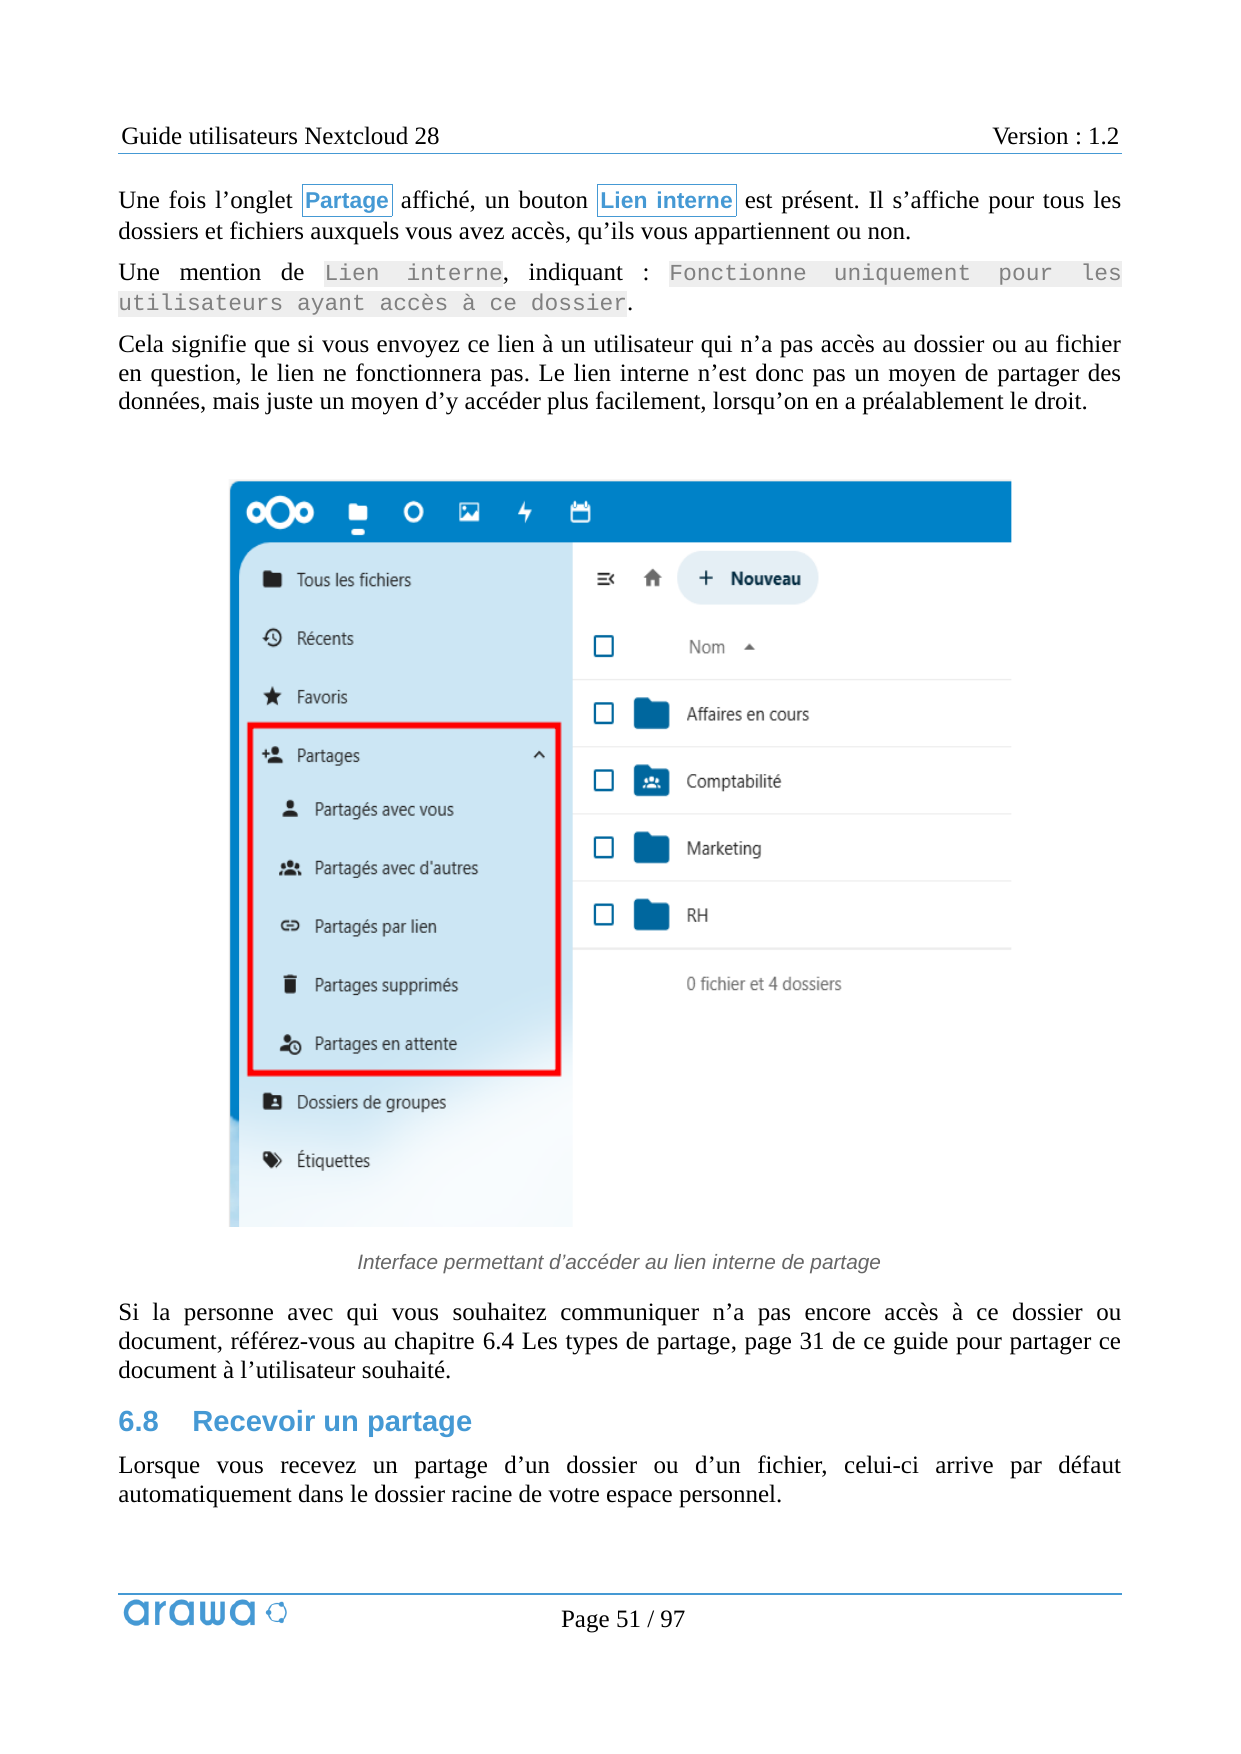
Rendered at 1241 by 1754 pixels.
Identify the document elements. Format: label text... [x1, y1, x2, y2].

picture [404, 501, 423, 522]
picture [571, 501, 590, 522]
picture [121, 1597, 290, 1628]
picture [349, 504, 367, 520]
text Une fois l’onglet Partage affiché, un bouton Lien interne est présent. Il s’affiche pour tous les dossiers et fichiers auxquels vous avez accès, qu’ils vous appartiennent ou non. [118, 184, 1122, 245]
text Cela signifie que si vous envoyez ce lien à un utilisateur qui n’a pas accès au dossier ou au fichier en question, le lien ne fonctionnera pas. Le lien interne n’est donc pas un moyen de partager des données, mais juste un moyen d’y accéder plus facilement, lorsqu’on en a préalablement le droit. [118, 329, 1122, 415]
text Si la personne avec qui vous souhaitez communiquer n’a pas encore accès à ce dossier ou document, référez-vous au chapitre 6.4 Les types de partage, page 31 de ce guide pour partager ce document à l’utilisateur souhaité. [118, 1297, 1122, 1384]
picture [460, 502, 479, 521]
picture [247, 496, 314, 529]
subtitle Recevoir un partage [118, 1404, 1122, 1438]
text Une mention de Lien interne, indiquant : Fonctionne uniquement pour les utilisateurs ayant accès à ce dossier. [118, 257, 1122, 317]
picture [519, 503, 531, 522]
text Lorsque vous recevez un partage d’un dossier ou d’un fichier, celui-ci arrive par défaut automatiquement dans le dossier racine de votre espace personnel. [118, 1451, 1122, 1508]
text Interface permettant d’accéder au lien interne de partage [118, 1250, 1122, 1274]
picture [352, 529, 364, 535]
picture [228, 479, 1012, 1227]
